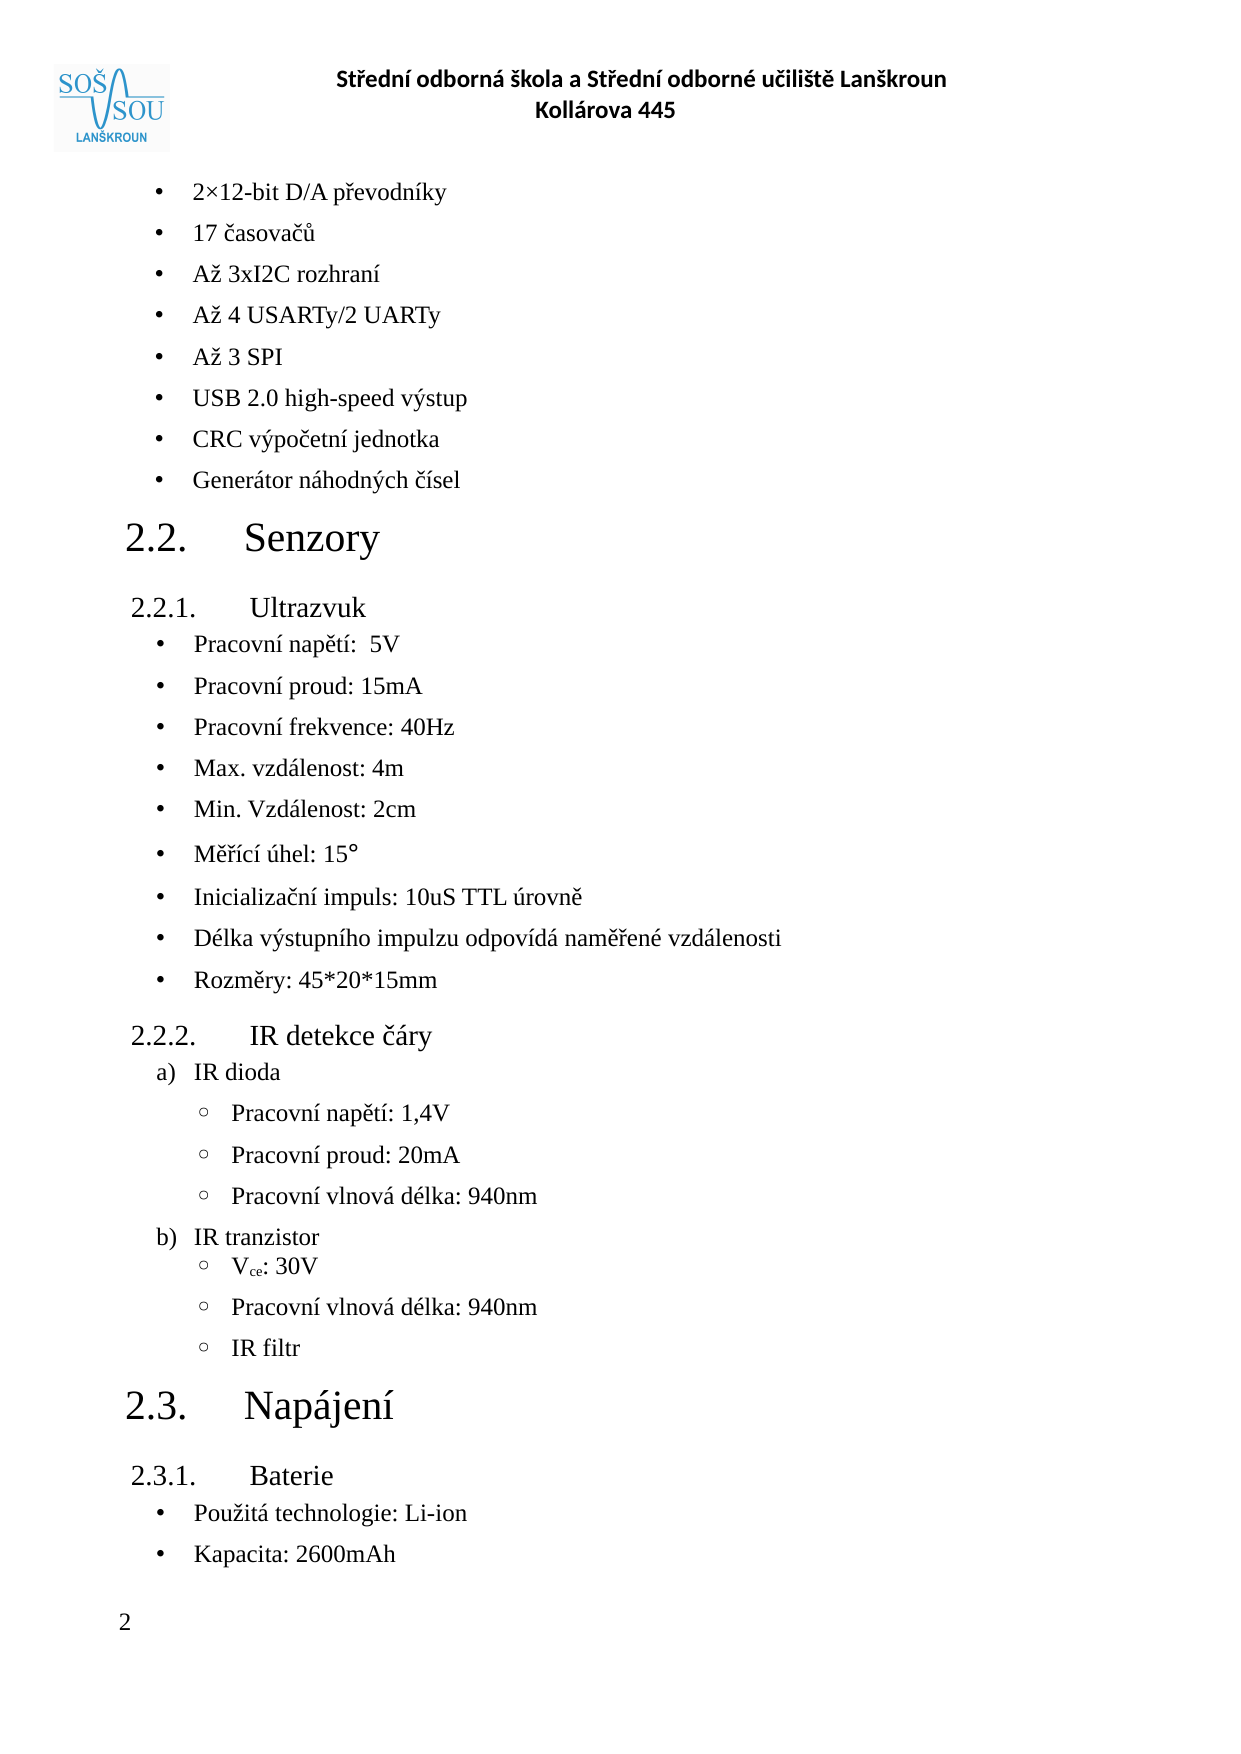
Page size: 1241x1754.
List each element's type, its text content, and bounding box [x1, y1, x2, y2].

list Pracovní proud: 15mA [156, 671, 1092, 699]
list Max. vzdálenost: 4m [156, 753, 1092, 782]
subtitle Napájení [125, 1381, 1092, 1429]
list IR dioda [156, 1057, 1092, 1086]
subtitle Baterie [131, 1458, 1092, 1492]
list USB 2.0 high-speed výstup [155, 383, 1092, 412]
list Až 4 USARTy/2 UARTy [155, 300, 1092, 329]
list Pracovní frekvence: 40Hz [156, 712, 1092, 741]
list Až 3xI2C rozhraní [155, 259, 1092, 288]
subtitle IR detekce čáry [131, 1018, 1092, 1051]
list Min. Vzdálenost: 2cm [156, 794, 1092, 823]
list Rozměry: 45*20*15mm [156, 965, 1092, 993]
list Generátor náhodných čísel [155, 465, 1092, 494]
picture [53, 64, 170, 152]
list Měřící úhel: 15° [156, 836, 1092, 870]
subtitle Ultrazvuk [131, 590, 1092, 623]
list Vce: 30V [194, 1251, 1092, 1280]
list Až 3 SPI [155, 342, 1092, 370]
list 2×12-bit D/A převodníky [155, 177, 1092, 205]
subtitle Senzory [125, 513, 1092, 561]
list Kapacita: 2600mAh [156, 1539, 1092, 1568]
list Pracovní vlnová délka: 940nm [194, 1292, 1092, 1321]
list Inicializační impuls: 10uS TTL úrovně [156, 882, 1092, 911]
list CRC výpočetní jednotka [155, 424, 1092, 453]
list Pracovní napětí: 5V [156, 629, 1092, 658]
list Pracovní vlnová délka: 940nm [194, 1181, 1092, 1210]
list IR tranzistor [156, 1222, 1092, 1251]
list IR filtr [194, 1333, 1092, 1362]
list Pracovní proud: 20mA [194, 1140, 1092, 1168]
list Pracovní napětí: 1,4V [194, 1098, 1092, 1127]
list Délka výstupního impulzu odpovídá naměřené vzdálenosti [156, 923, 1092, 952]
list Použitá technologie: Li-ion [156, 1498, 1092, 1526]
list 17 časovačů [155, 218, 1092, 247]
